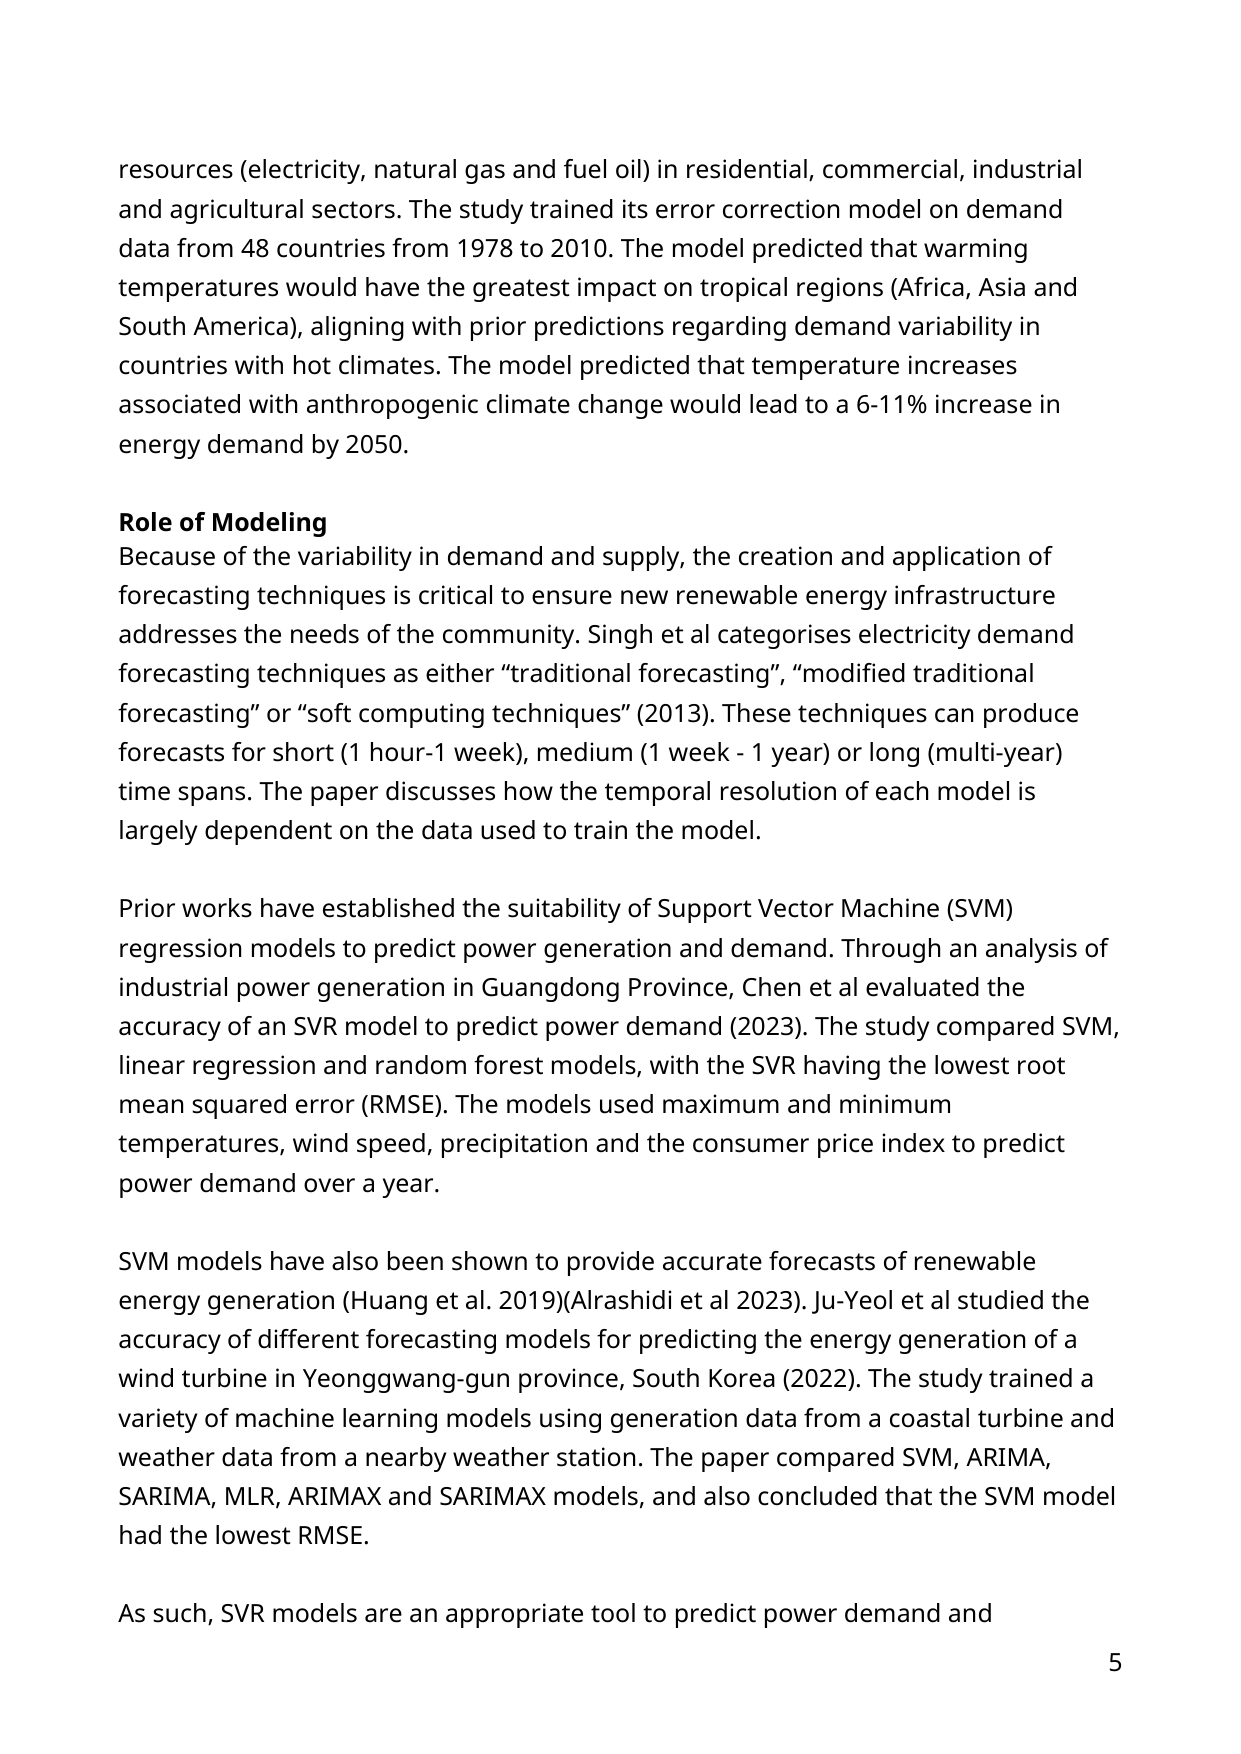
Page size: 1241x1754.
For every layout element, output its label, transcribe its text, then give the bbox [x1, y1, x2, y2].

text As such, SVR models are an appropriate tool to predict power demand and [118, 1596, 1122, 1630]
text Because of the variability in demand and supply, the creation and application of forecasting techniques is critical to ensure new renewable energy infrastructure addresses the needs of the community. Singh et al categorises electricity demand forecasting techniques as either “traditional forecasting”, “modified traditional forecasting” or “soft computing techniques” (2013). These techniques can produce forecasts for short (1 hour-1 week), medium (1 week - 1 year) or long (multi-year) time spans. The paper discusses how the temporal resolution of each model is largely dependent on the data used to train the model. [118, 539, 1122, 847]
text SVM models have also been shown to provide accurate forecasts of renewable energy generation (Huang et al. 2019)(Alrashidi et al 2023). Ju-Yeol et al studied the accuracy of different forecasting models for predicting the energy generation of a wind turbine in Yeonggwang-gun province, South Korea (2022). The study trained a variety of machine learning models using generation data from a coastal turbine and weather data from a nearby weather station. The paper compared SVM, ARIMA, SARIMA, MLR, ARIMAX and SARIMAX models, and also concluded that the SVM model had the lowest RMSE. [118, 1244, 1122, 1552]
text Prior works have established the suitability of Support Vector Machine (SVM) regression models to predict power generation and demand. Through an analysis of industrial power generation in Guangdong Province, Chen et al evaluated the accuracy of an SVR model to predict power demand (2023). The study compared SVM, linear regression and random forest models, with the SVR having the lowest root mean squared error (RMSE). The models used maximum and minimum temperatures, wind speed, precipitation and the consumer price index to predict power demand over a year. [118, 891, 1122, 1199]
text resources (electricity, natural gas and fuel oil) in residential, commercial, industrial and agricultural sectors. The study trained its error correction model on demand data from 48 countries from 1978 to 2010. The model predicted that warming temperatures would have the greatest impact on tropical regions (Africa, Asia and South America), aligning with prior predictions regarding demand variability in countries with hot climates. The model predicted that temperature increases associated with anthropogenic climate change would lead to a 6-11% increase in energy demand by 2050. [118, 152, 1122, 460]
subtitle Role of Modeling [118, 504, 1122, 539]
